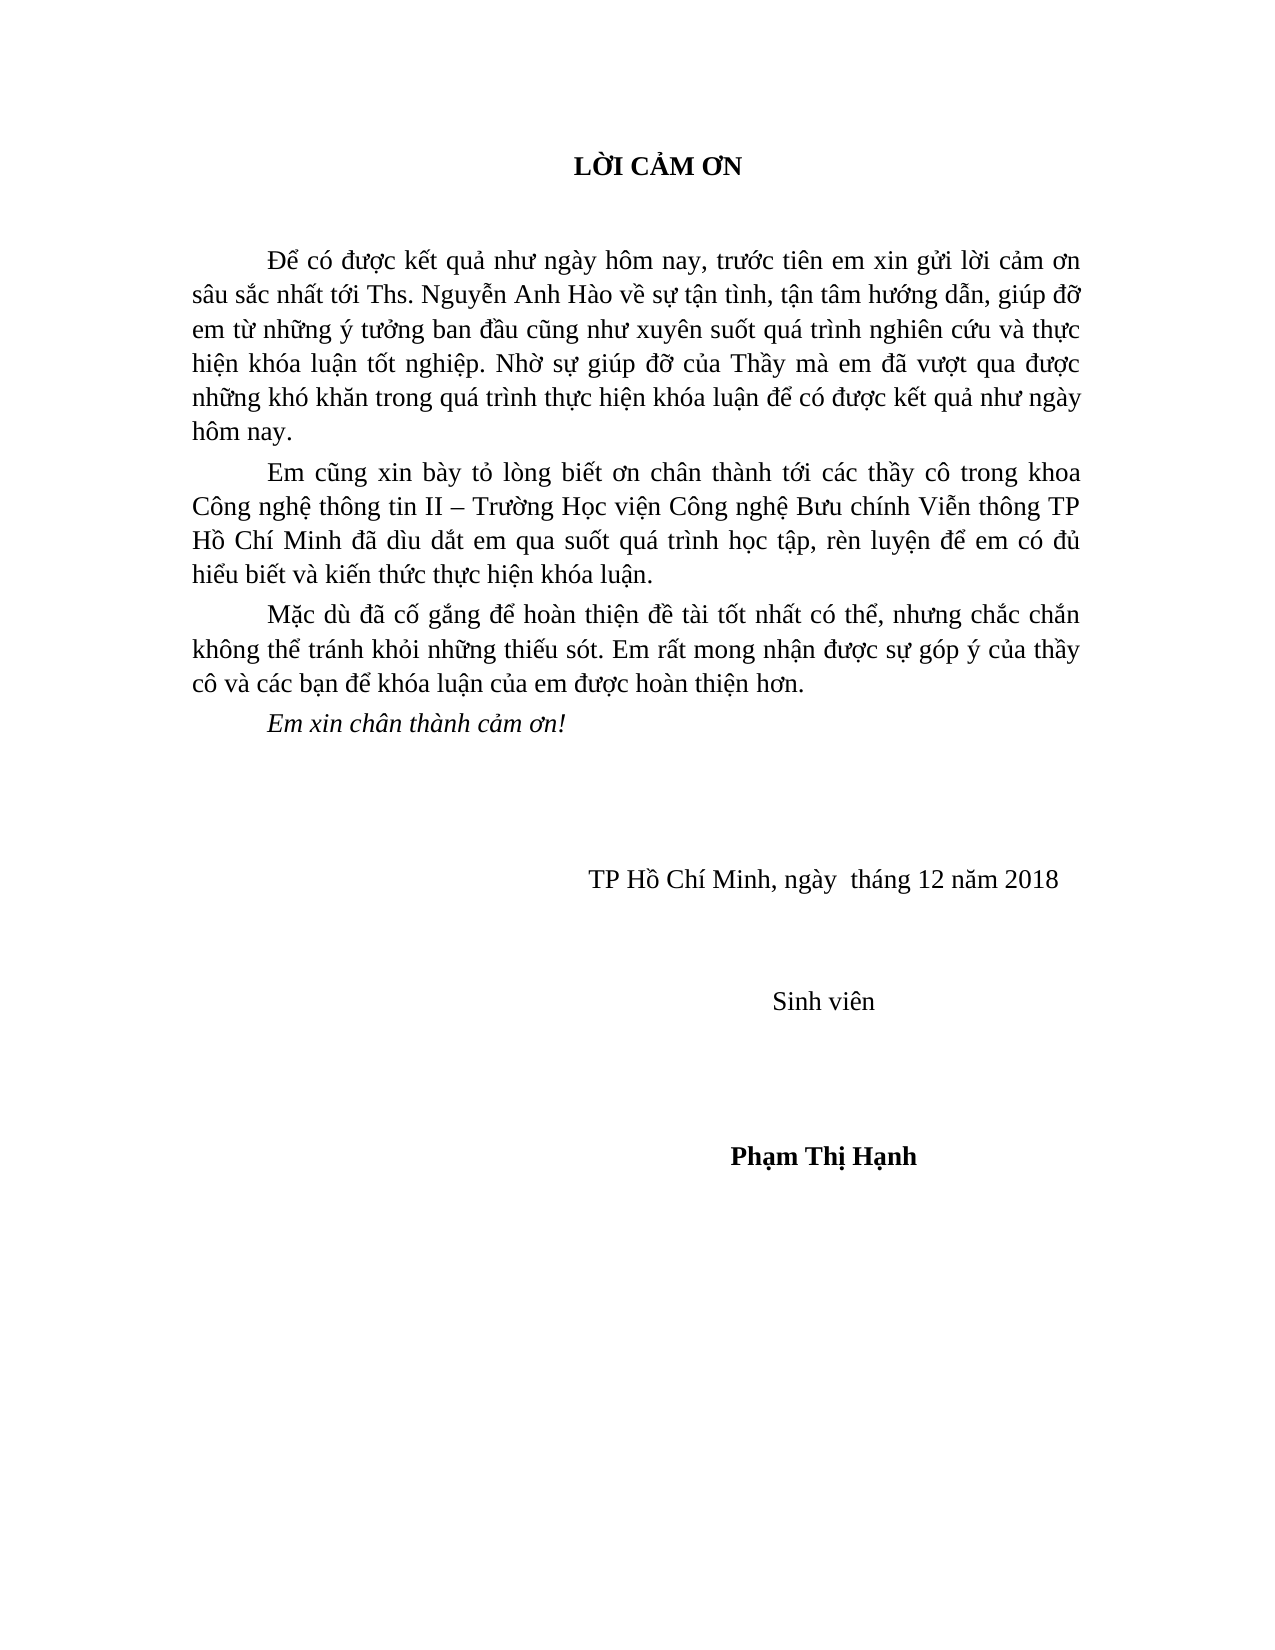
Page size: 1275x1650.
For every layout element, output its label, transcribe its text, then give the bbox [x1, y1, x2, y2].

text Sinh viên [581, 985, 1066, 1016]
text TP Hồ Chí Minh, ngày tháng 12 năm 2018 [581, 863, 1066, 894]
text Để có được kết quả như ngày hôm nay, trước tiên em xin gửi lời cảm ơn sâu sắc nhất tới Ths. Nguyễn Anh Hào về sự tận tình, tận tâm hướng dẫn, giúp đỡ em từ những ý tưởng ban đầu cũng như xuyên suốt quá trình nghiên cứu và thực hiện khóa luận tốt nghiệp. Nhờ sự giúp đỡ của Thầy mà em đã vượt qua được những khó khăn trong quá trình thực hiện khóa luận để có được kết quả như ngày hôm nay. [192, 244, 1082, 446]
text Phạm Thị Hạnh [581, 1140, 1066, 1171]
text Em xin chân thành cảm ơn! [267, 707, 1125, 738]
text LỜI CẢM ƠN [574, 150, 1125, 181]
text Mặc dù đã cố gắng để hoàn thiện đề tài tốt nhất có thể, nhưng chắc chắn không thể tránh khỏi những thiếu sót. Em rất mong nhận được sự góp ý của thầy cô và các bạn để khóa luận của em được hoàn thiện hơn. [192, 599, 1082, 698]
text Em cũng xin bày tỏ lòng biết ơn chân thành tới các thầy cô trong khoa Công nghệ thông tin II – Trường Học viện Công nghệ Bưu chính Viễn thông TP Hồ Chí Minh đã dìu dắt em qua suốt quá trình học tập, rèn luyện để em có đủ hiểu biết và kiến thức thực hiện khóa luận. [192, 456, 1082, 589]
